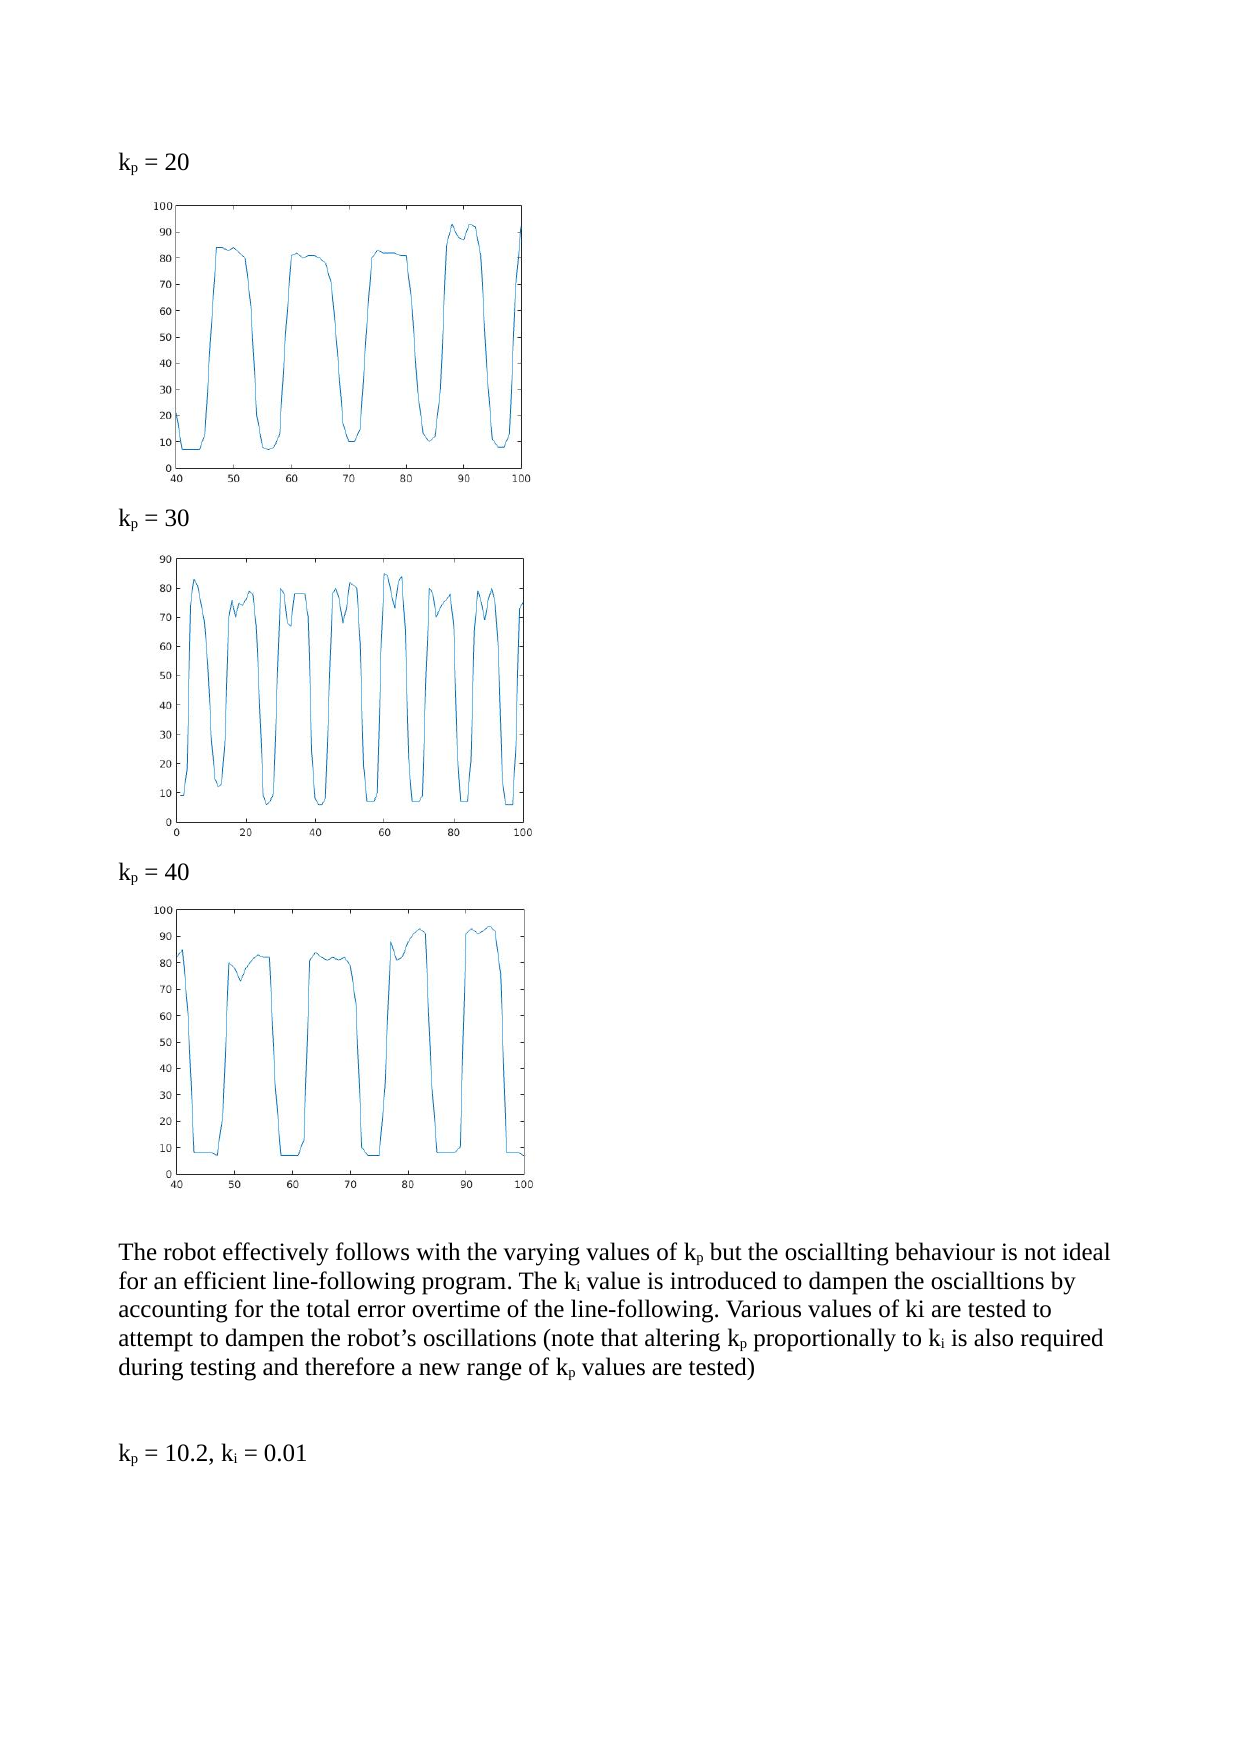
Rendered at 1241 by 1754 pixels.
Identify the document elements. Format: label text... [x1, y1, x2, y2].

text kp = 30 [118, 176, 1122, 531]
text kp = 40 [118, 531, 1122, 885]
picture [118, 534, 564, 857]
picture [118, 885, 566, 1209]
text kp = 10.2, ki = 0.01 [118, 1438, 1122, 1467]
text kp = 20 [118, 147, 1122, 176]
text The robot effectively follows with the varying values of kp but the osciallting behaviour is not ideal for an efficient line-following program. The ki value is introduced to dampen the oscialltions by accounting for the total error overtime of the line-following. Various values of ki are tested to attempt to dampen the robot’s oscillations (note that altering kp proportionally to ki is also required during testing and therefore a new range of kp values are tested) [118, 1237, 1122, 1381]
picture [118, 181, 563, 503]
